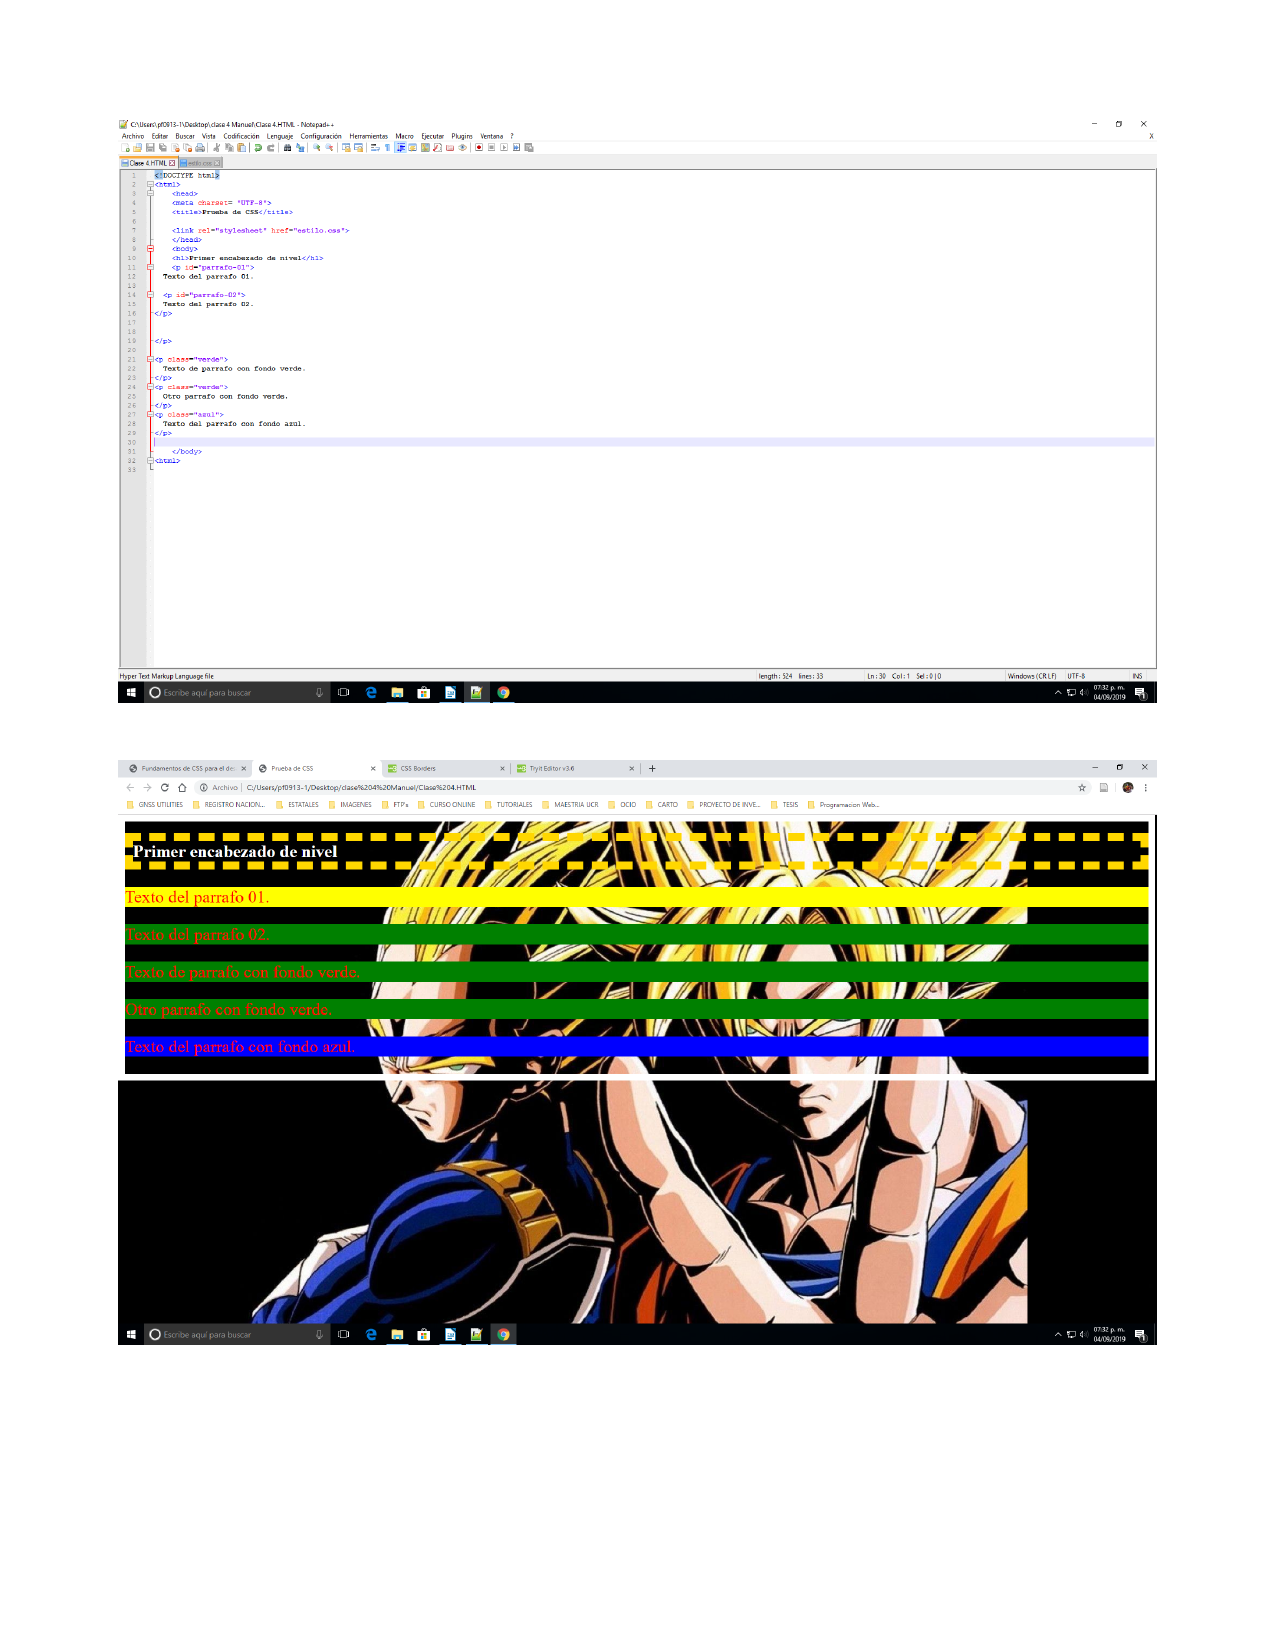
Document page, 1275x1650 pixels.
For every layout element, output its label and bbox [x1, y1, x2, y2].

picture [118, 760, 1157, 1345]
picture [118, 118, 1157, 703]
